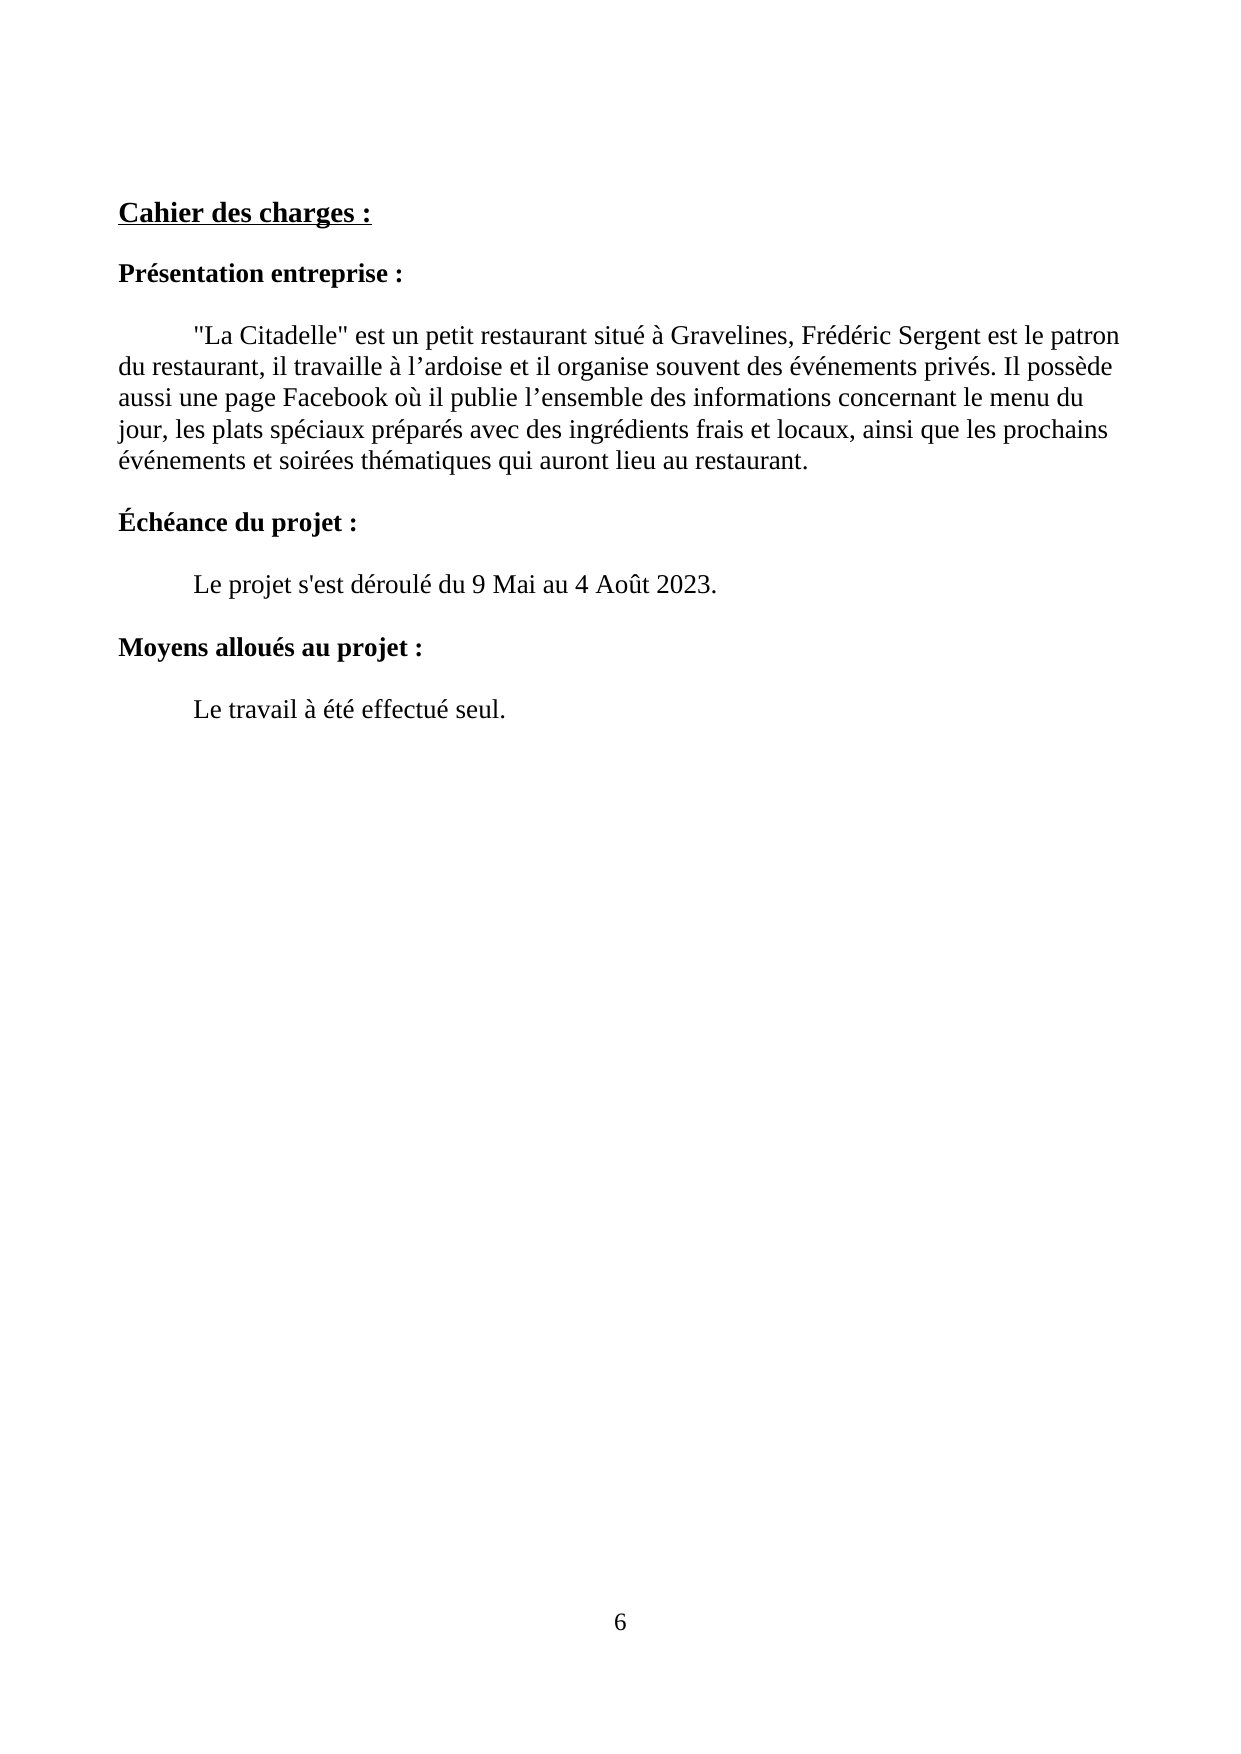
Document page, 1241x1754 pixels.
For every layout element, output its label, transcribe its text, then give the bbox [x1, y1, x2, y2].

text Cahier des charges : [118, 195, 1122, 228]
text Moyens alloués au projet : [118, 631, 1122, 662]
text Échéance du projet : [118, 506, 1122, 537]
text "La Citadelle" est un petit restaurant situé à Gravelines, Frédéric Sergent est le patron du restaurant, il travaille à l’ardoise et il organise souvent des événements privés. Il possède aussi une page Facebook où il publie l’ensemble des informations concernant le menu du jour, les plats spéciaux préparés avec des ingrédients frais et locaux, ainsi que les prochains événements et soirées thématiques qui auront lieu au restaurant. [118, 319, 1122, 475]
text Présentation entreprise : [118, 257, 1122, 288]
text Le travail à été effectué seul. [118, 693, 1122, 724]
text Le projet s'est déroulé du 9 Mai au 4 Août 2023. [118, 568, 1122, 599]
